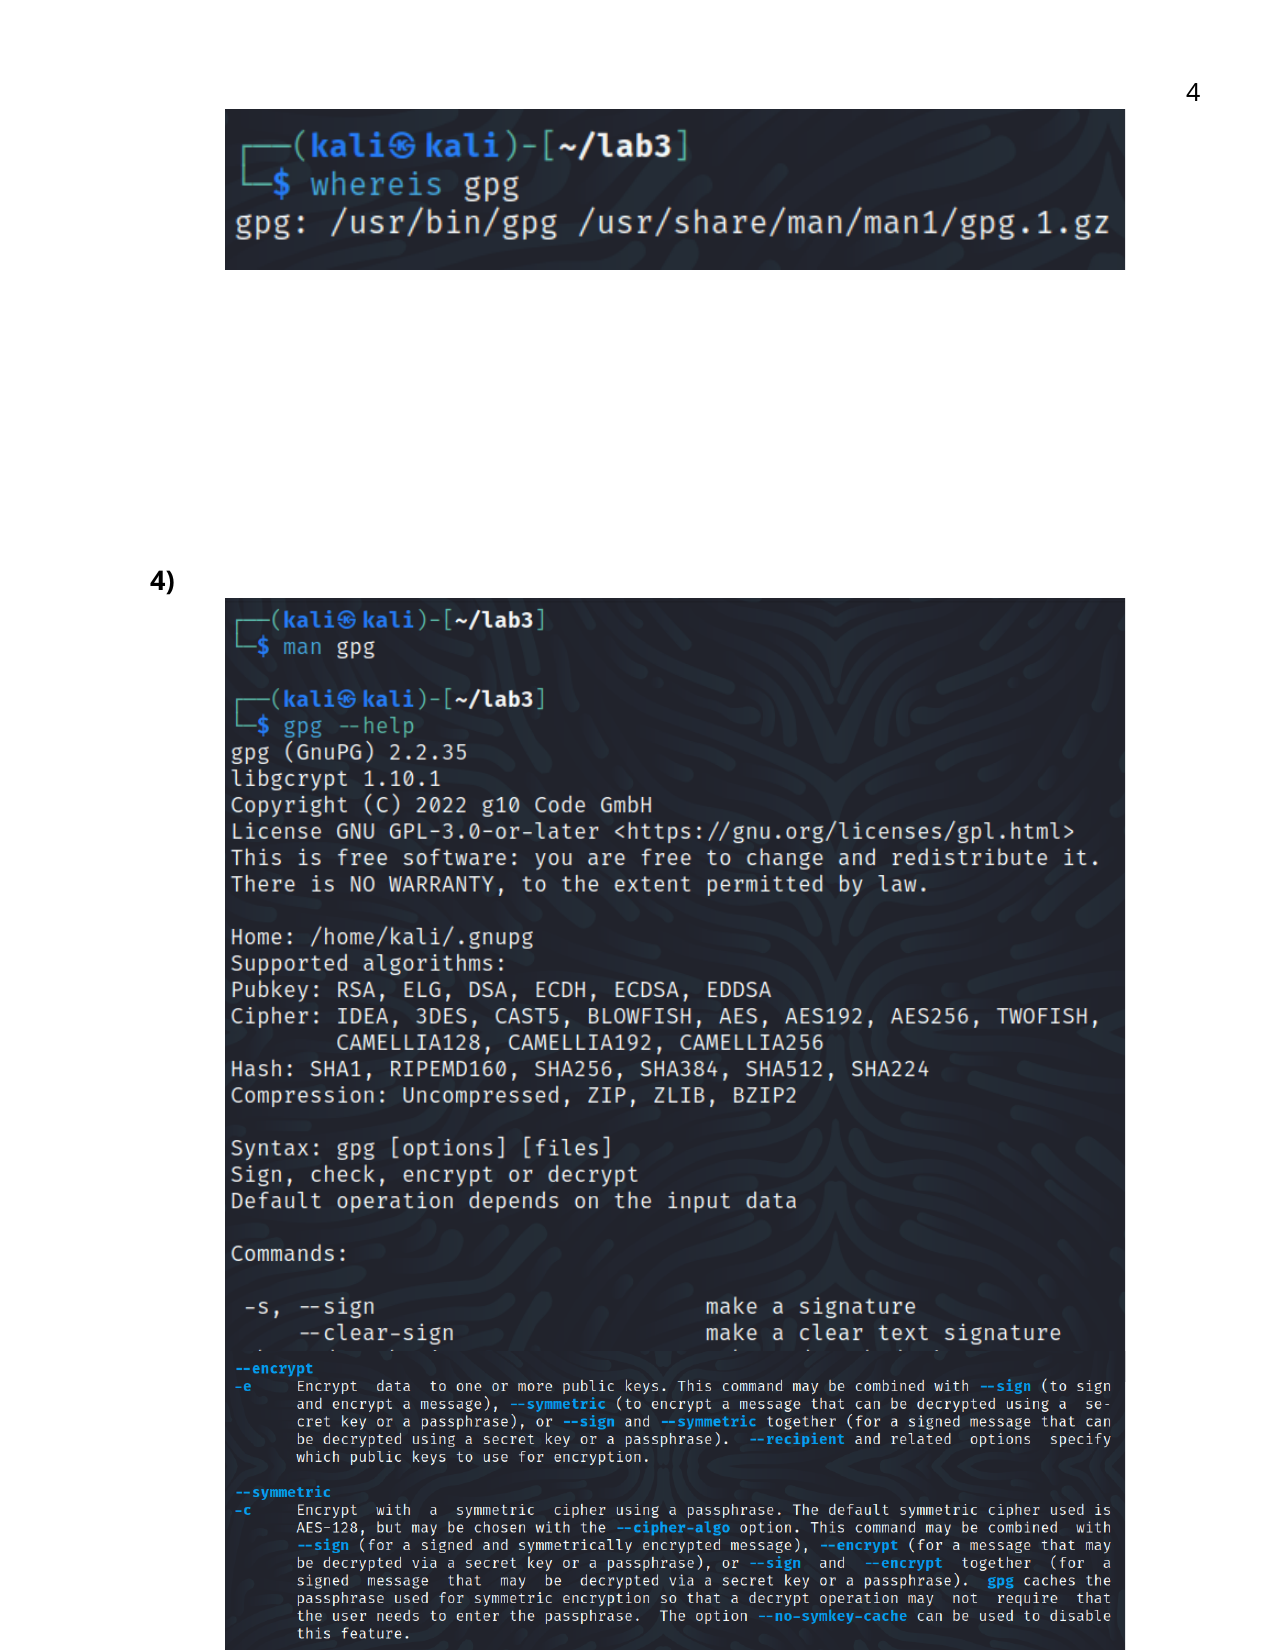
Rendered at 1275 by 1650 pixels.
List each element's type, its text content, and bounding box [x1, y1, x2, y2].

picture [225, 109, 1125, 270]
picture [225, 598, 1125, 1650]
text 4) [150, 562, 1200, 599]
